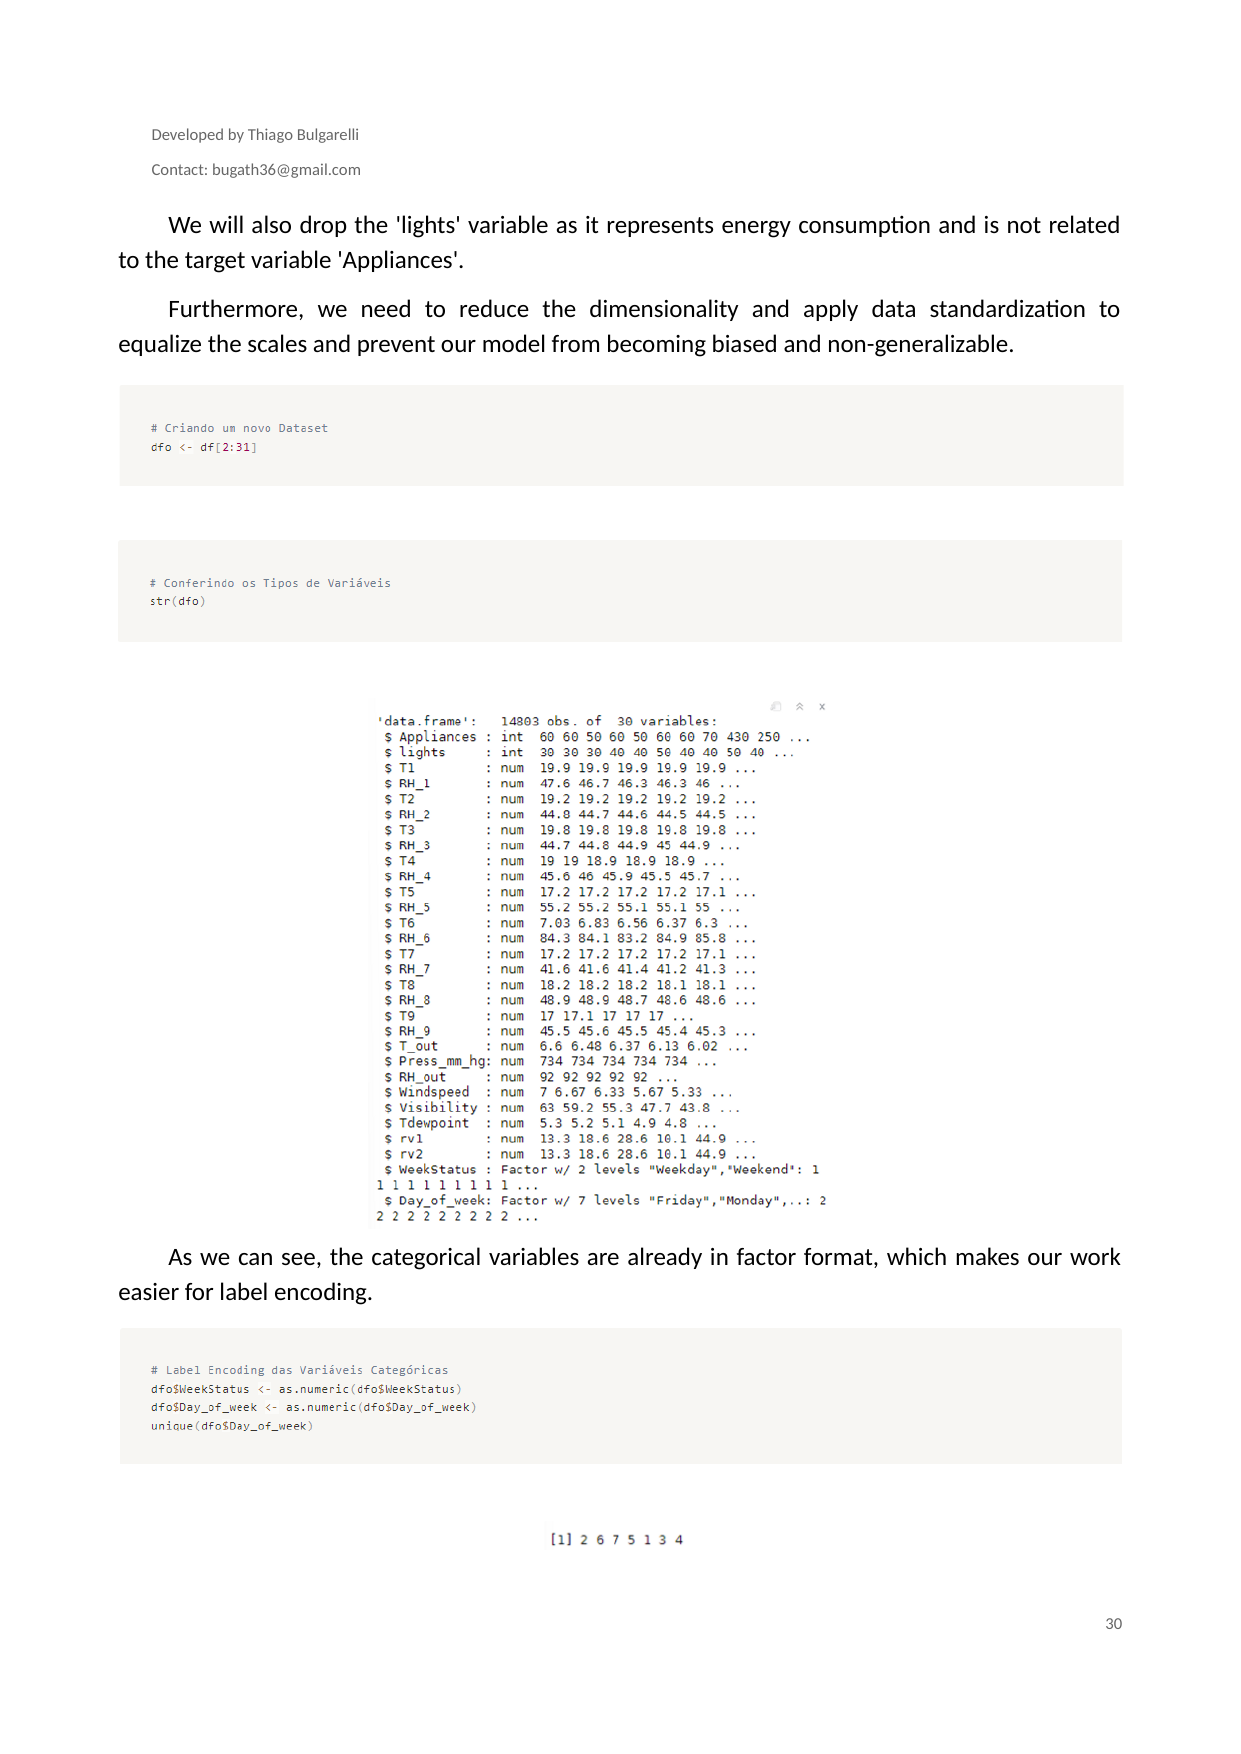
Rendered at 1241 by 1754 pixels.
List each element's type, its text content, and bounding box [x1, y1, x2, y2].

text We will also drop the 'lights' variable as it represents energy consumption and is not related to the target variable 'Appliances'. [118, 209, 1122, 274]
picture [365, 695, 875, 1231]
picture [118, 1325, 1123, 1464]
picture [119, 385, 1124, 486]
text As we can see, the categorical variables are already in factor format, which makes our work easier for label encoding. [118, 1241, 1122, 1306]
picture [118, 539, 1123, 642]
text Furthermore, we need to reduce the dimensionality and apply data standardization to equalize the scales and prevent our model from becoming biased and non-generalizable. [118, 294, 1122, 359]
